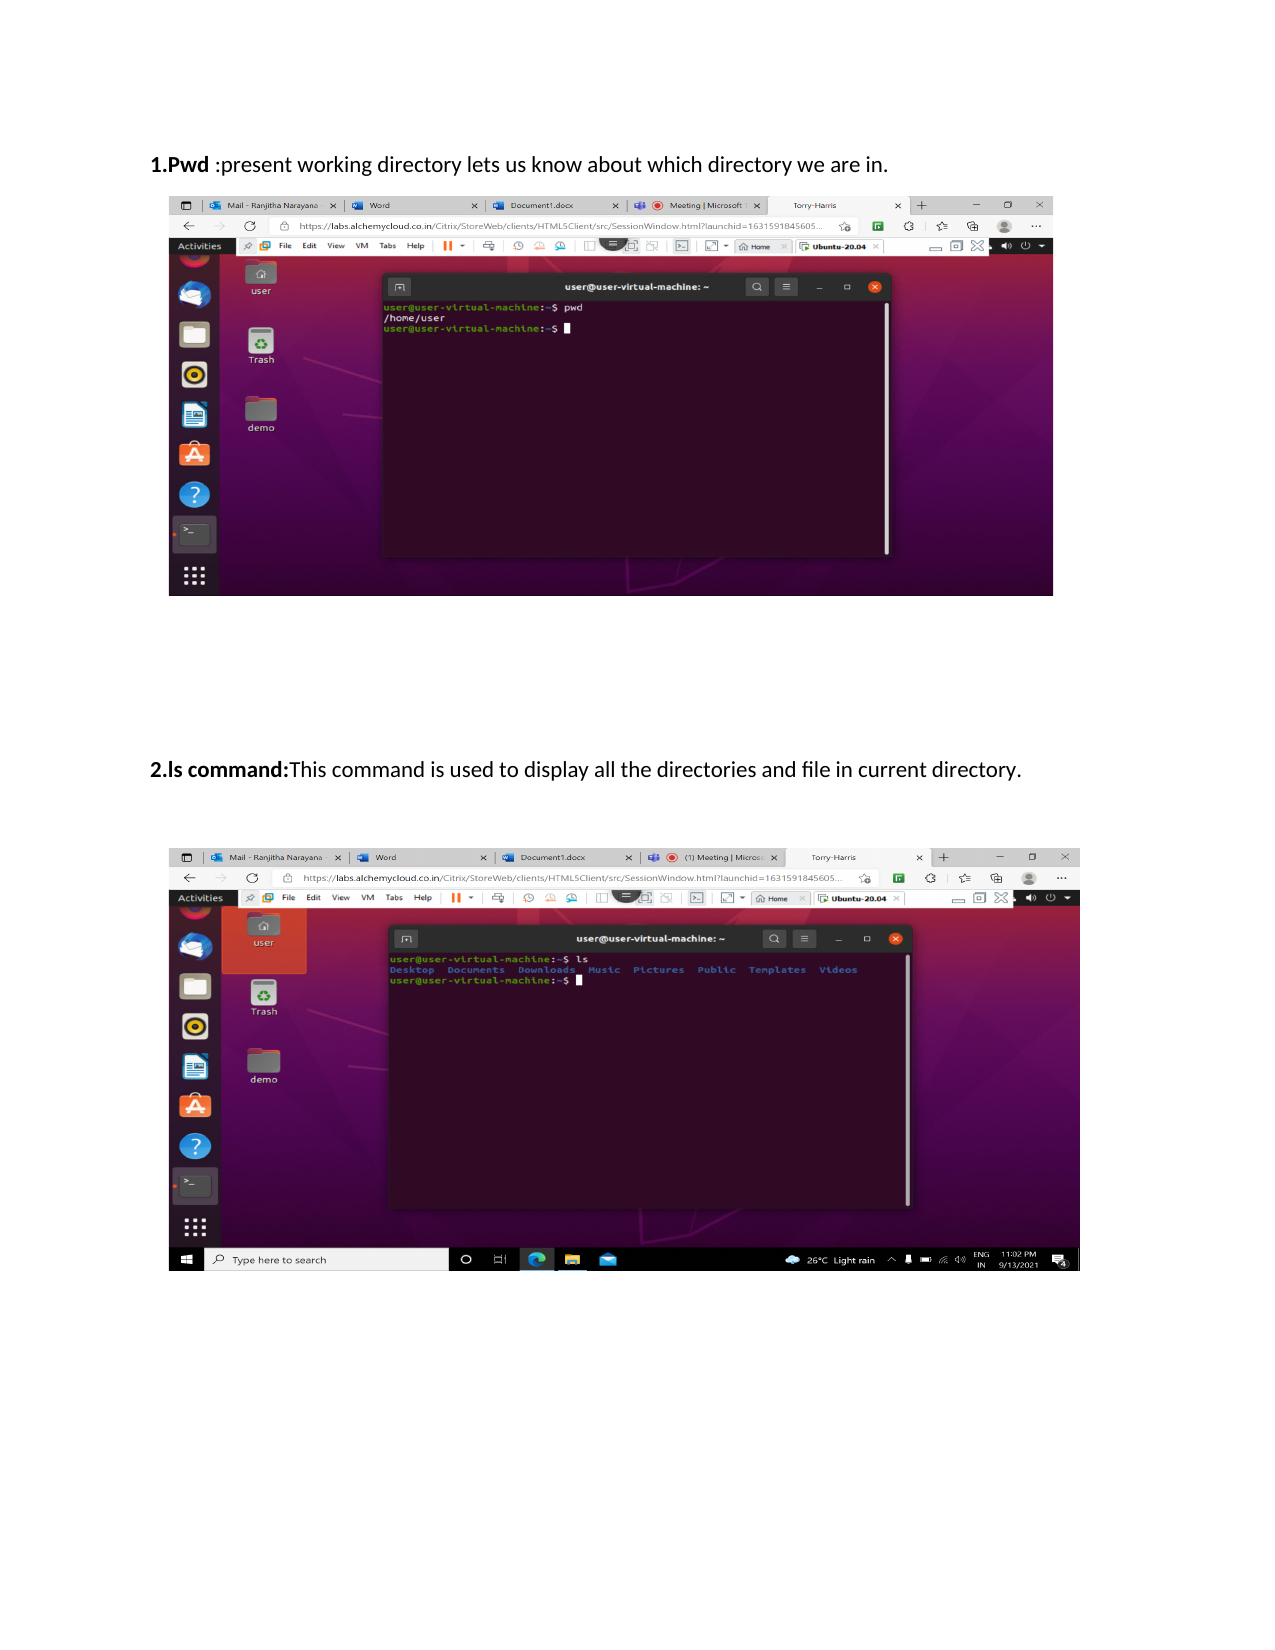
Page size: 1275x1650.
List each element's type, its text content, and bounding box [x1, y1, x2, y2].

picture [168, 196, 1054, 596]
text 1.Pwd :present working directory lets us know about which directory we are in. [150, 150, 1125, 178]
picture [168, 848, 1080, 1271]
text 2.ls command:This command is used to display all the directories and file in current directory. [150, 755, 1125, 783]
